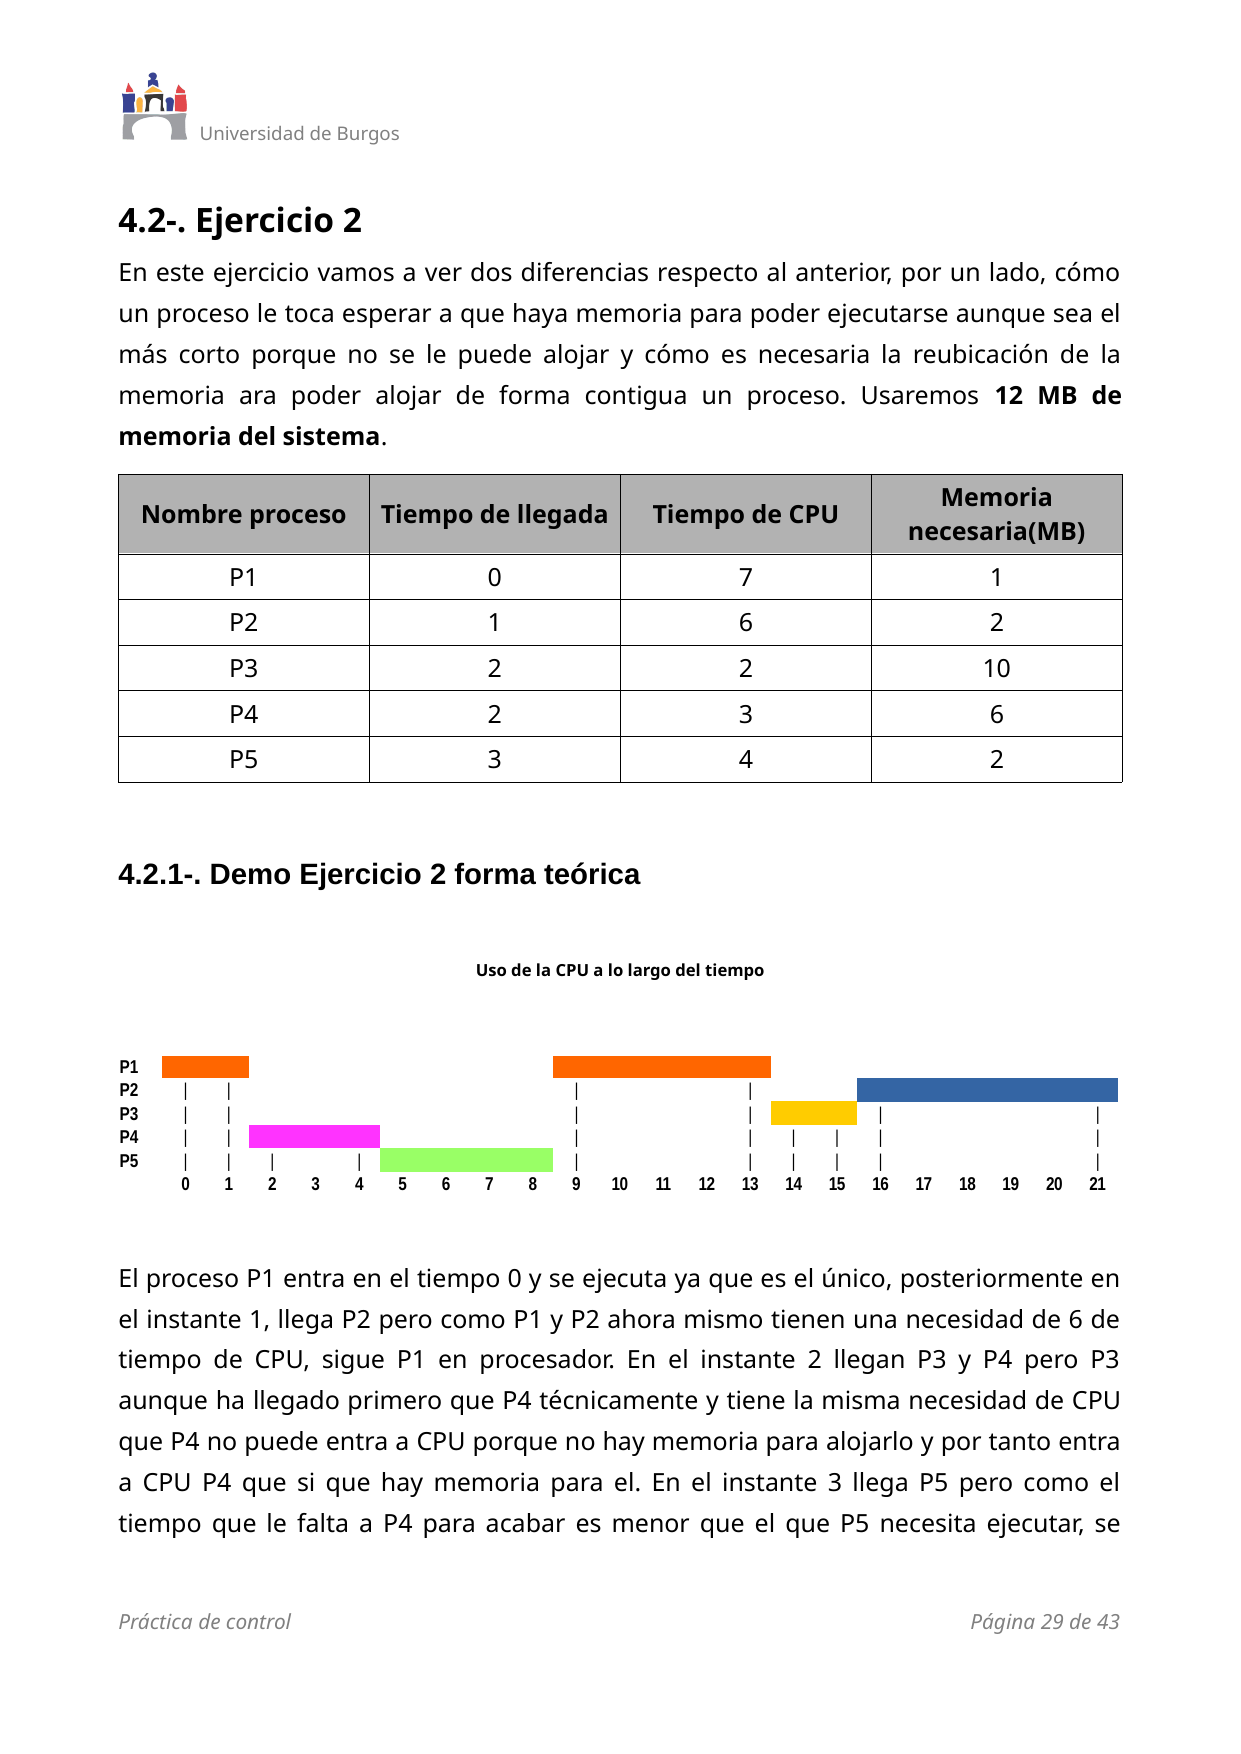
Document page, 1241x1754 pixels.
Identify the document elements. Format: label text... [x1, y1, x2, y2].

subtitle 4.2-. Ejercicio 2 [118, 197, 1122, 243]
table_cell 2 [621, 646, 871, 690]
table_cell P5 [119, 737, 369, 782]
table_cell 6 [872, 691, 1122, 736]
table_cell 2 [370, 691, 620, 736]
table_cell 2 [370, 646, 620, 690]
subtitle 4.2.1-. Demo Ejercicio 2 forma teórica [118, 857, 1122, 891]
table_cell 2 [872, 600, 1122, 645]
table_cell 4 [621, 737, 871, 782]
table_cell 7 [621, 555, 871, 599]
table_header Nombre proceso [119, 475, 369, 553]
table_cell 10 [872, 646, 1122, 690]
table_header Memoria necesaria(MB) [872, 475, 1122, 553]
table_cell 2 [872, 737, 1122, 782]
table_cell 1 [872, 555, 1122, 599]
table_cell 3 [370, 737, 620, 782]
table_cell 6 [621, 600, 871, 645]
picture [117, 72, 189, 142]
table_cell 3 [621, 691, 871, 736]
text Uso de la CPU a lo largo del tiempo [118, 959, 1122, 982]
table_cell 0 [370, 555, 620, 599]
table_cell P4 [119, 691, 369, 736]
table_header Tiempo de CPU [621, 475, 871, 553]
table_cell 1 [370, 600, 620, 645]
text En este ejercicio vamos a ver dos diferencias respecto al anterior, por un lado, cómo un proceso le toca esperar a que haya memoria para poder ejecutarse aunque sea el más corto porque no se le puede alojar y cómo es necesaria la reubicación de la memoria ara poder alojar de forma contigua un proceso. Usaremos 12 MB de memoria del sistema. [118, 255, 1122, 452]
table_cell P2 [119, 600, 369, 645]
table_header Tiempo de llegada [370, 475, 620, 553]
table_cell P1 [119, 555, 369, 599]
text El proceso P1 entra en el tiempo 0 y se ejecuta ya que es el único, posteriormente en el instante 1, llega P2 pero como P1 y P2 ahora mismo tienen una necesidad de 6 de tiempo de CPU, sigue P1 en procesador. En el instante 2 llegan P3 y P4 pero P3 aunque ha llegado primero que P4 técnicamente y tiene la misma necesidad de CPU que P4 no puede entra a CPU porque no hay memoria para alojarlo y por tanto entra a CPU P4 que si que hay memoria para el. En el instante 3 llega P5 pero como el tiempo que le falta a P4 para acabar es menor que el que P5 necesita ejecutar, se [118, 1261, 1122, 1539]
table_cell P3 [119, 646, 369, 690]
